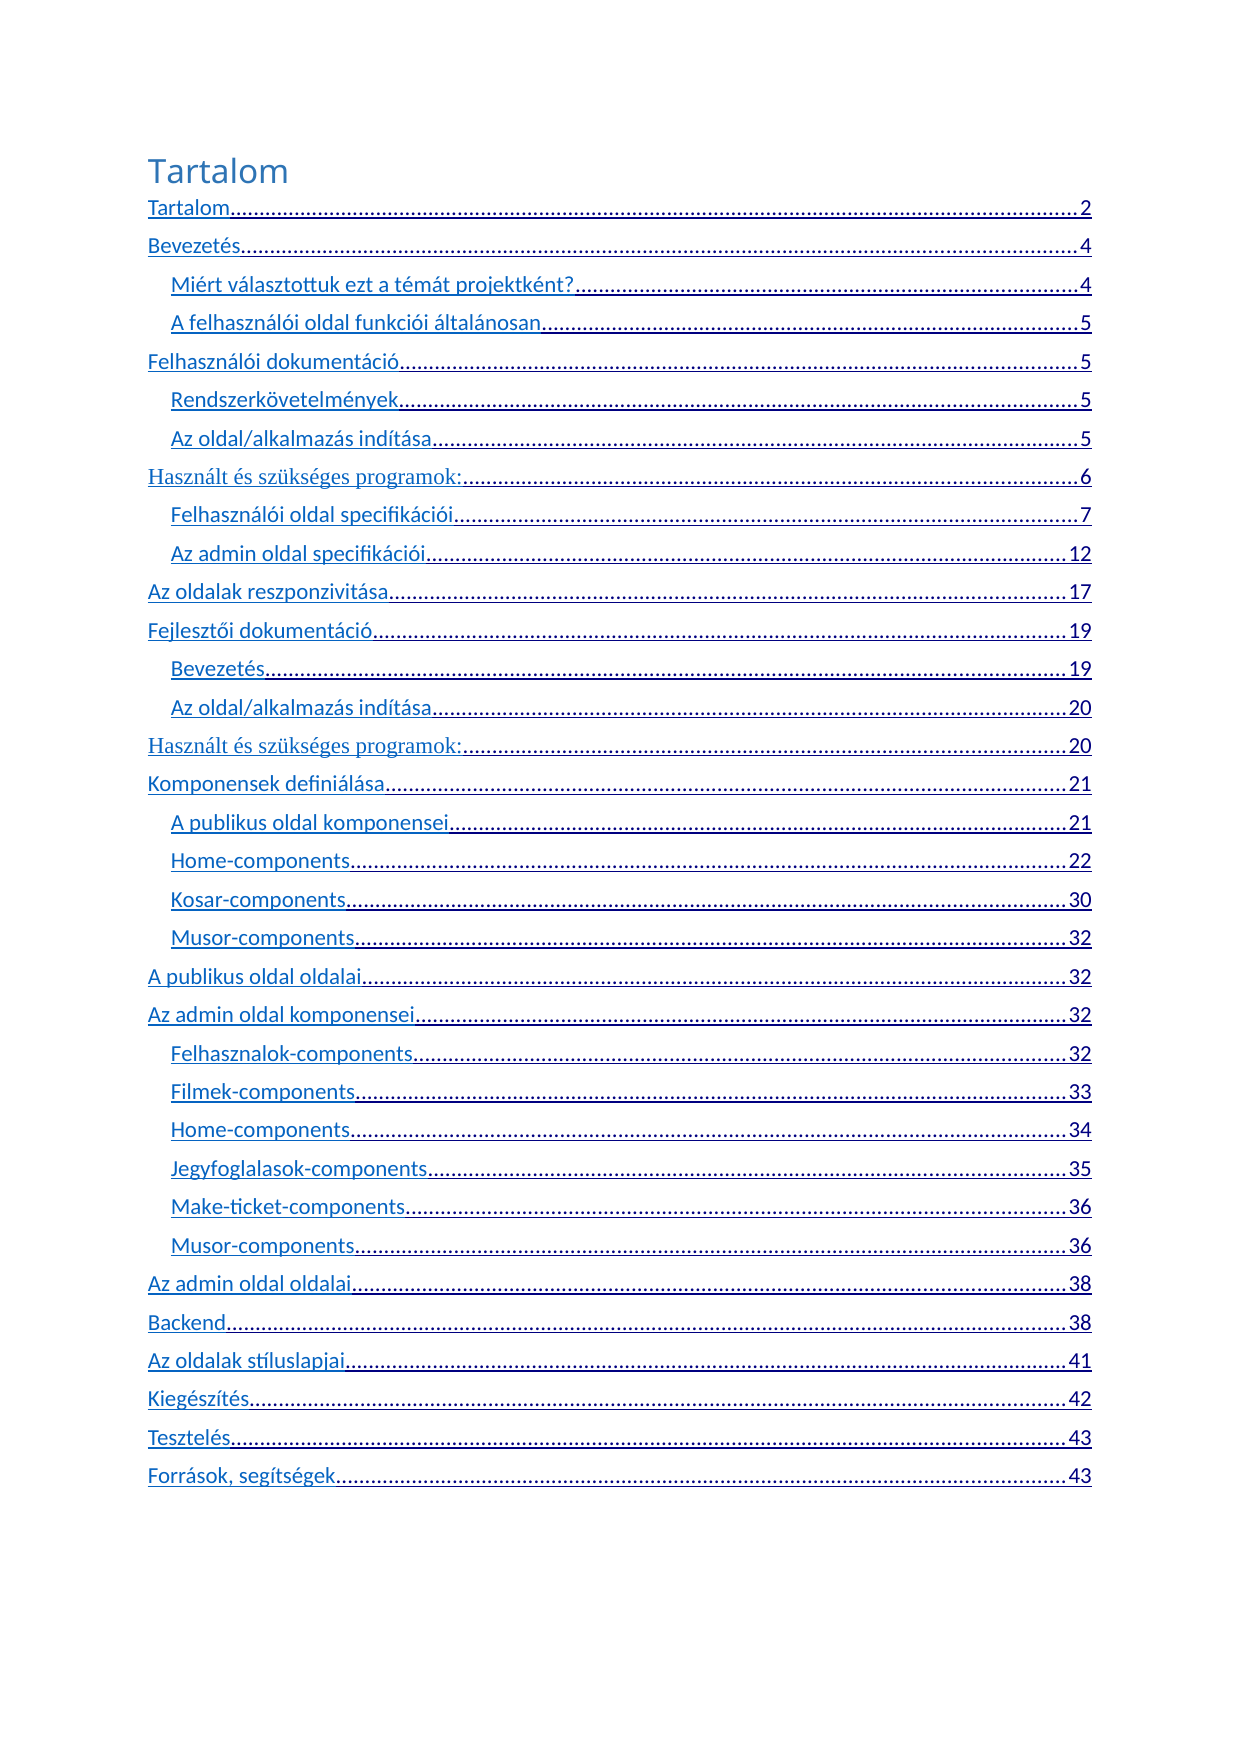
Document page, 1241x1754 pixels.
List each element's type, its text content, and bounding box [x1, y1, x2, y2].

text A publikus oldal oldalai 32 [148, 962, 1093, 990]
text Tartalom 2 [148, 193, 1093, 221]
text Rendszerkövetelmények 5 [171, 385, 1093, 413]
text Home-components 34 [171, 1116, 1093, 1143]
text Miért választottuk ezt a témát projektként? 4 [171, 270, 1093, 298]
text Az oldal/alkalmazás indítása 20 [171, 693, 1093, 721]
text Tesztelés 43 [148, 1423, 1093, 1451]
text A felhasználói oldal funkciói általánosan 5 [171, 308, 1093, 336]
text Musor-components 32 [171, 923, 1093, 951]
text Jegyfoglalasok-components 35 [171, 1154, 1093, 1182]
text A publikus oldal komponensei 21 [171, 808, 1093, 836]
text Komponensek definiálása 21 [148, 769, 1093, 798]
text Használt és szükséges programok: 6 [148, 462, 1093, 490]
text Tartalom [148, 148, 1093, 193]
text Make-ticket-components 36 [171, 1192, 1093, 1220]
text Fejlesztői dokumentáció 19 [148, 616, 1093, 644]
text Backend 38 [148, 1308, 1093, 1336]
text Az admin oldal specifikációi 12 [171, 539, 1093, 567]
text Kiegészítés 42 [148, 1384, 1093, 1413]
text Források, segítségek 43 [148, 1461, 1093, 1489]
text Felhasználói oldal specifikációi 7 [171, 501, 1093, 528]
text Az admin oldal oldalai 38 [148, 1269, 1093, 1297]
text Home-components 22 [171, 846, 1093, 874]
text Musor-components 36 [171, 1231, 1093, 1259]
text Bevezetés 4 [148, 231, 1093, 259]
text Az admin oldal komponensei 32 [148, 1000, 1093, 1028]
text Felhasznalok-components 32 [171, 1039, 1093, 1067]
text Felhasználói dokumentáció 5 [148, 347, 1093, 375]
text Használt és szükséges programok: 20 [148, 731, 1093, 759]
text Bevezetés 19 [171, 654, 1093, 682]
text Az oldalak reszponzivitása 17 [148, 577, 1093, 605]
text Filmek-components 33 [171, 1077, 1093, 1105]
text Kosar-components 30 [171, 885, 1093, 913]
text Az oldal/alkalmazás indítása 5 [171, 424, 1093, 452]
text Az oldalak stíluslapjai 41 [148, 1346, 1093, 1374]
